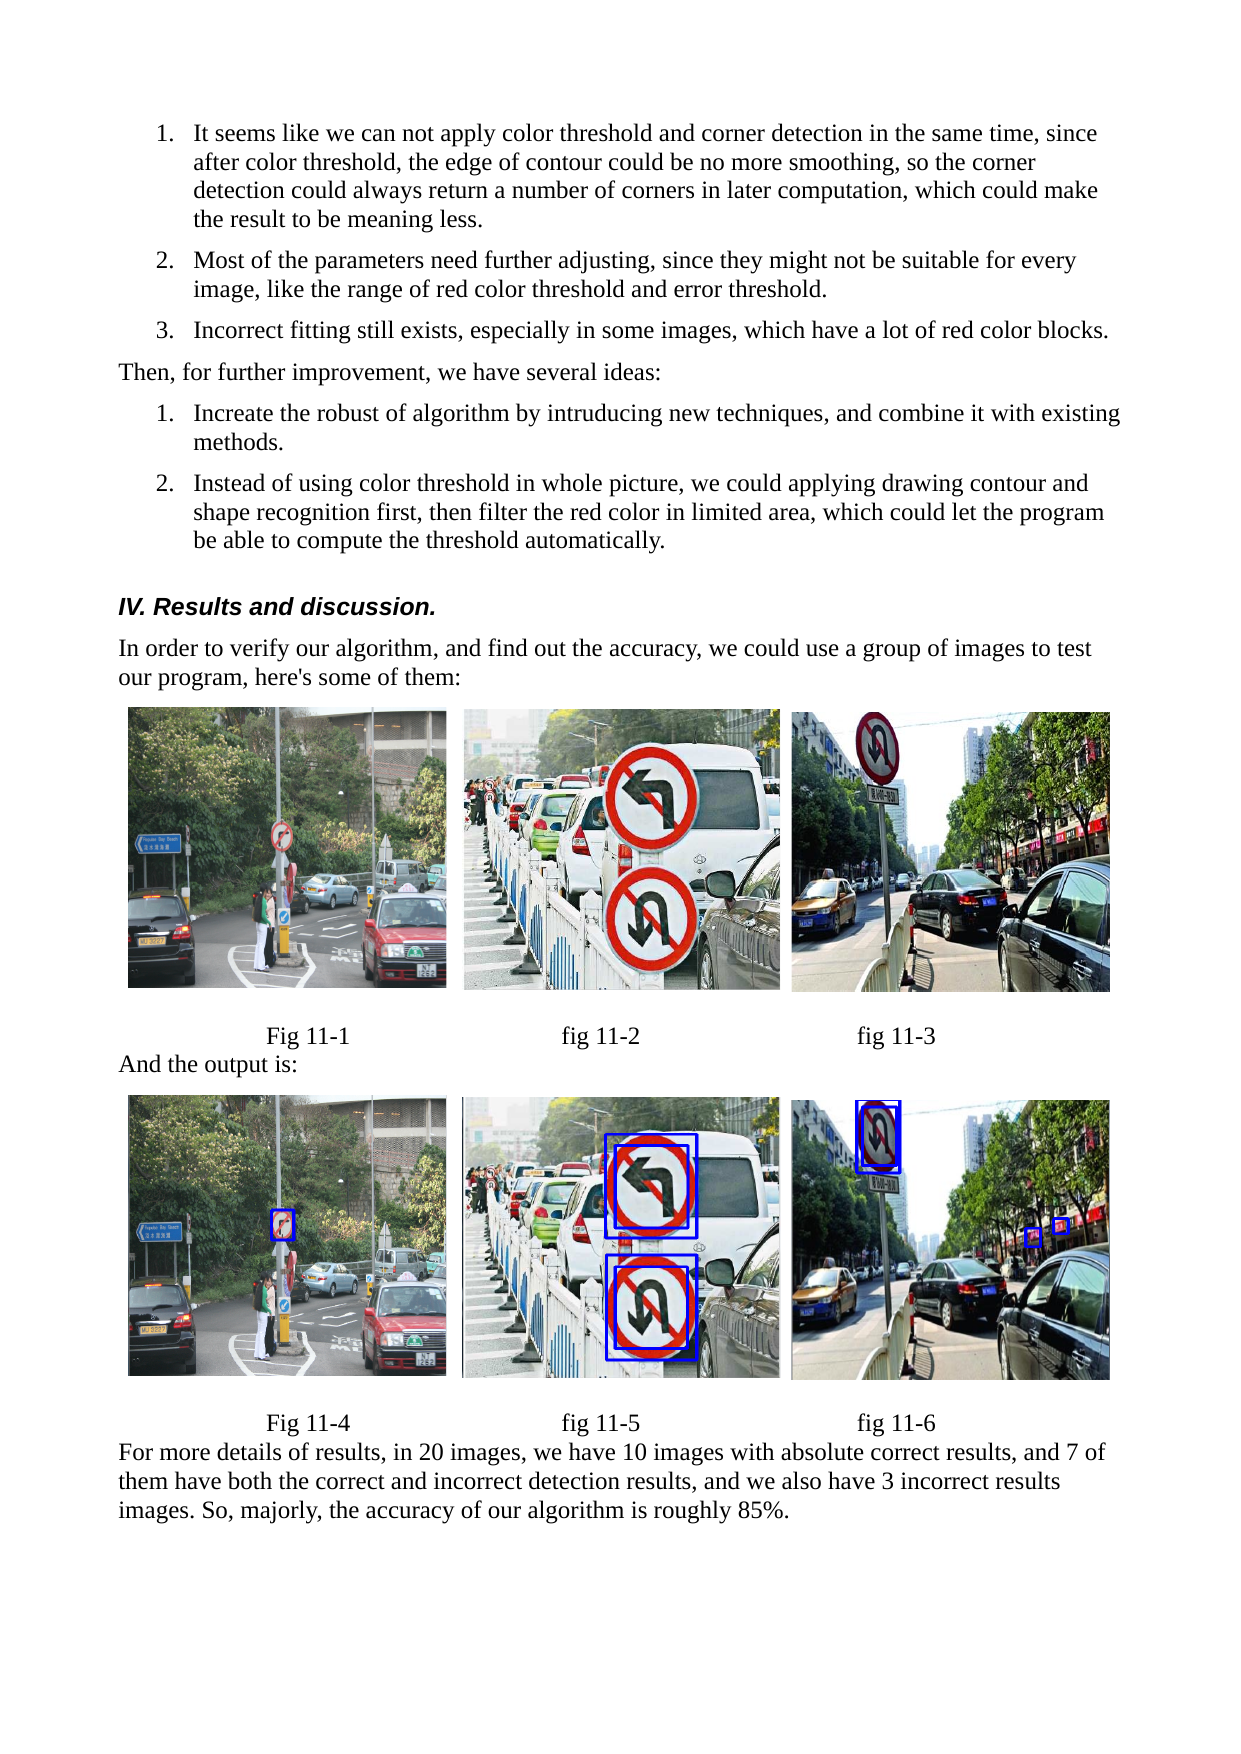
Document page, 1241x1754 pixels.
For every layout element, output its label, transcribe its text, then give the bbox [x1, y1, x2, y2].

text And the output is: [118, 1049, 1122, 1078]
text In order to verify our algorithm, and find out the accuracy, we could use a group of images to test our program, here's some of them: [118, 633, 1122, 690]
picture [791, 1100, 1110, 1380]
list Incorrect fitting still exists, especially in some images, which have a lot of red color blocks. [156, 316, 1122, 344]
list Most of the parameters need further adjusting, since they might not be suitable for every image, like the range of red color threshold and error threshold. [156, 246, 1122, 303]
list It seems like we can not apply color threshold and corner detection in the same time, since after color threshold, the edge of contour could be no more smoothing, so the corner detection could always return a number of corners in later computation, which could make the result to be meaning less. [156, 118, 1122, 233]
subtitle IV. Results and discussion. [118, 592, 1122, 620]
picture [128, 707, 447, 988]
text Fig 11-1 fig 11-2 fig 11-3 [118, 1021, 1122, 1049]
list Instead of using color threshold in whole picture, we could applying drawing contour and shape recognition first, then filter the red color in limited area, which could let the program be able to compute the threshold automatically. [156, 468, 1122, 554]
text For more details of results, in 20 images, we have 10 images with absolute correct results, and 7 of them have both the correct and incorrect detection results, and we also have 3 incorrect results images. So, majorly, the accuracy of our algorithm is roughly 85%. [118, 1437, 1122, 1523]
picture [791, 712, 1110, 992]
picture [462, 709, 781, 990]
list Increate the robust of algorithm by intruducing new techniques, and combine it with existing methods. [156, 398, 1122, 456]
picture [128, 1095, 447, 1376]
picture [462, 1097, 781, 1378]
text Fig 11-4 fig 11-5 fig 11-6 [118, 1408, 1122, 1437]
text Then, for further improvement, we have several ideas: [118, 357, 1122, 386]
